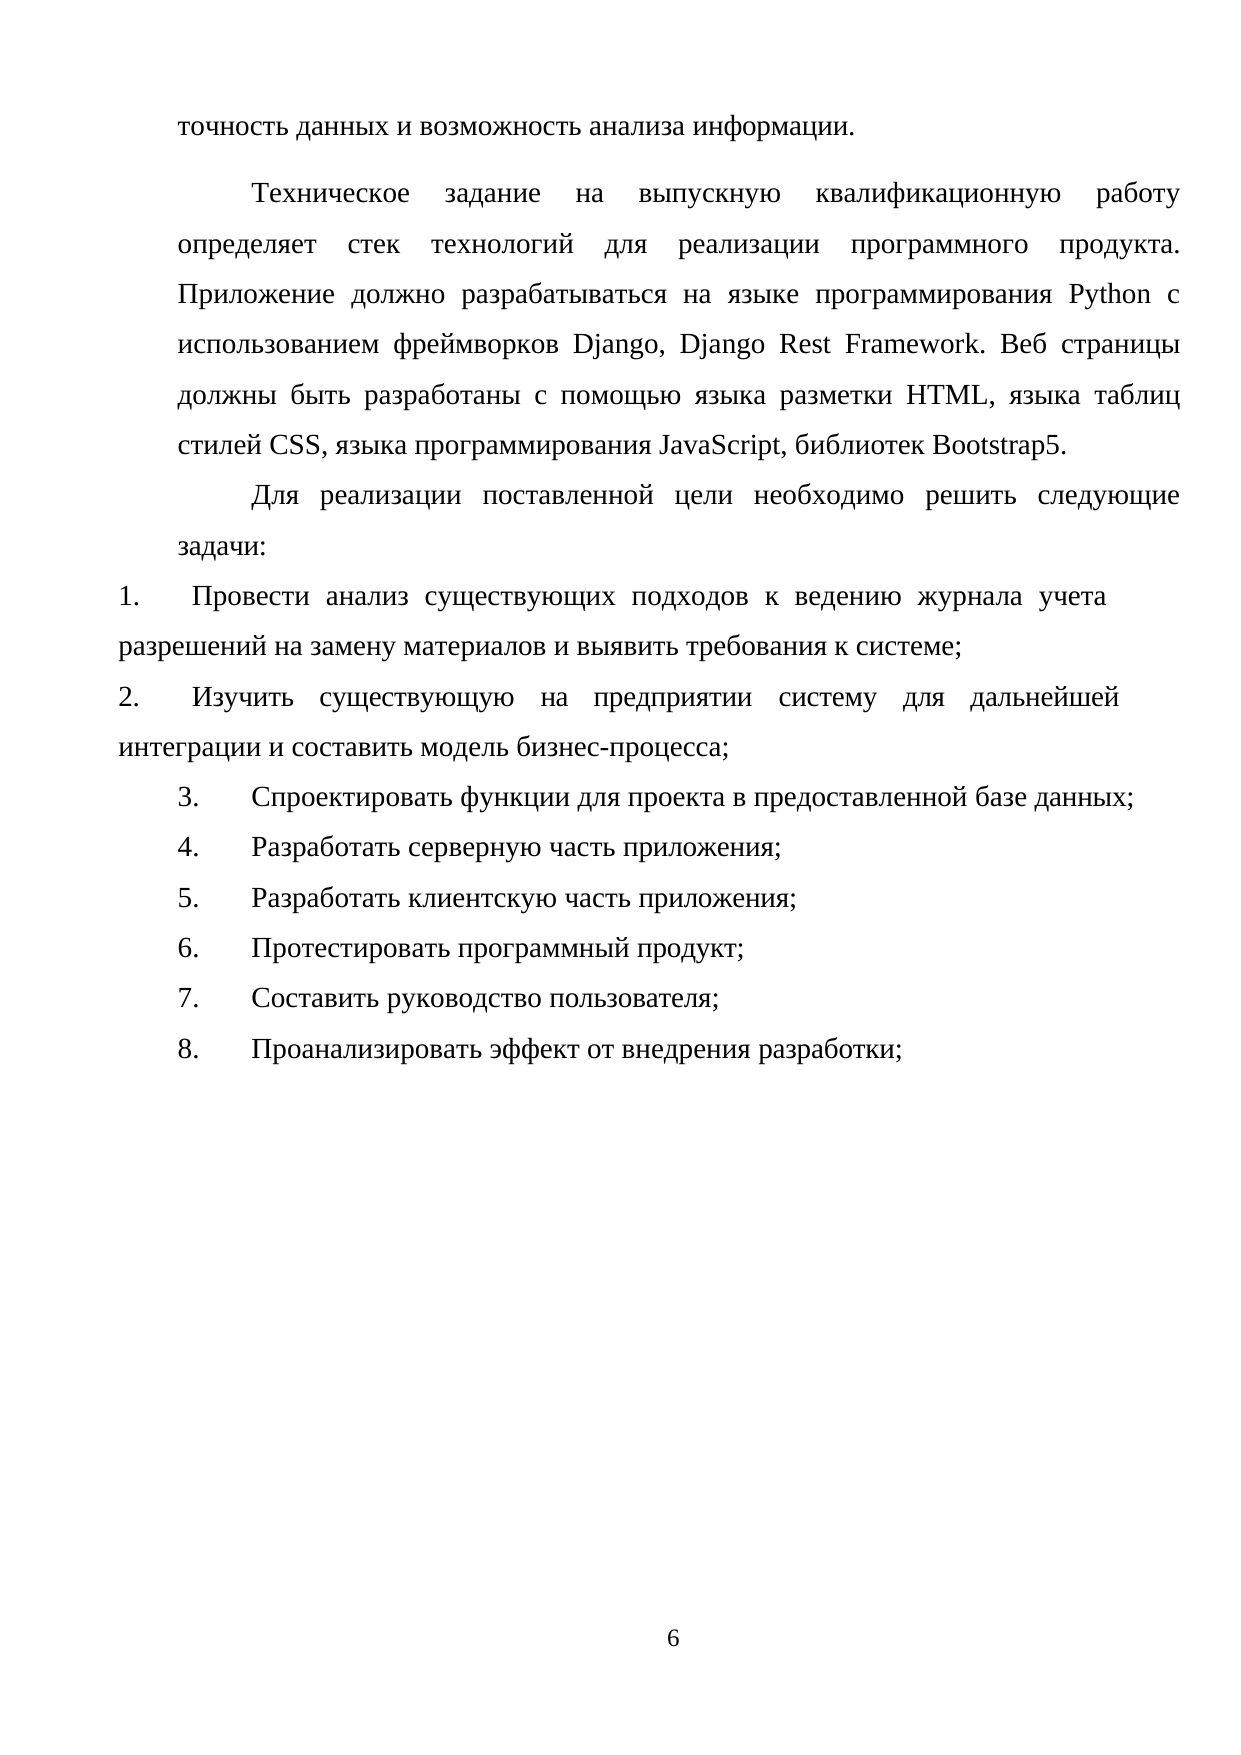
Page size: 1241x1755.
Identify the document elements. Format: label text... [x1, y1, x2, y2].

text Техническое задание на выпускную квалификационную работу определяет стек технологий для реализации программного продукта. Приложение должно разрабатываться на языке программирования Python с использованием фреймворков Django, Django Rest Framework. Веб страницы должны быть разработаны с помощью языка разметки HTML, языка таблиц стилей CSS, языка программирования JavaScript, библиотек Bootstrap5. [177, 176, 1181, 461]
list Разработать серверную часть приложения; [177, 829, 1241, 863]
text Для реализации поставленной цели необходимо решить следующие задачи: [177, 477, 1181, 561]
list Проанализировать эффект от внедрения разработки; [177, 1031, 1241, 1064]
list Протестировать программный продукт; [177, 930, 1241, 964]
text точность данных и возможность анализа информации. [177, 108, 1181, 142]
list Составить руководство пользователя; [177, 981, 1241, 1014]
list Разработать клиентскую часть приложения; [177, 880, 1241, 913]
list Изучить существующую на предприятии систему для дальнейшей интеграции и составить модель бизнес-процесса; [118, 679, 1181, 762]
list Спроектировать функции для проекта в предоставленной базе данных; [177, 779, 1241, 813]
list Провести анализ существующих подходов к ведению журнала учета разрешений на замену материалов и выявить требования к системе; [118, 578, 1181, 662]
